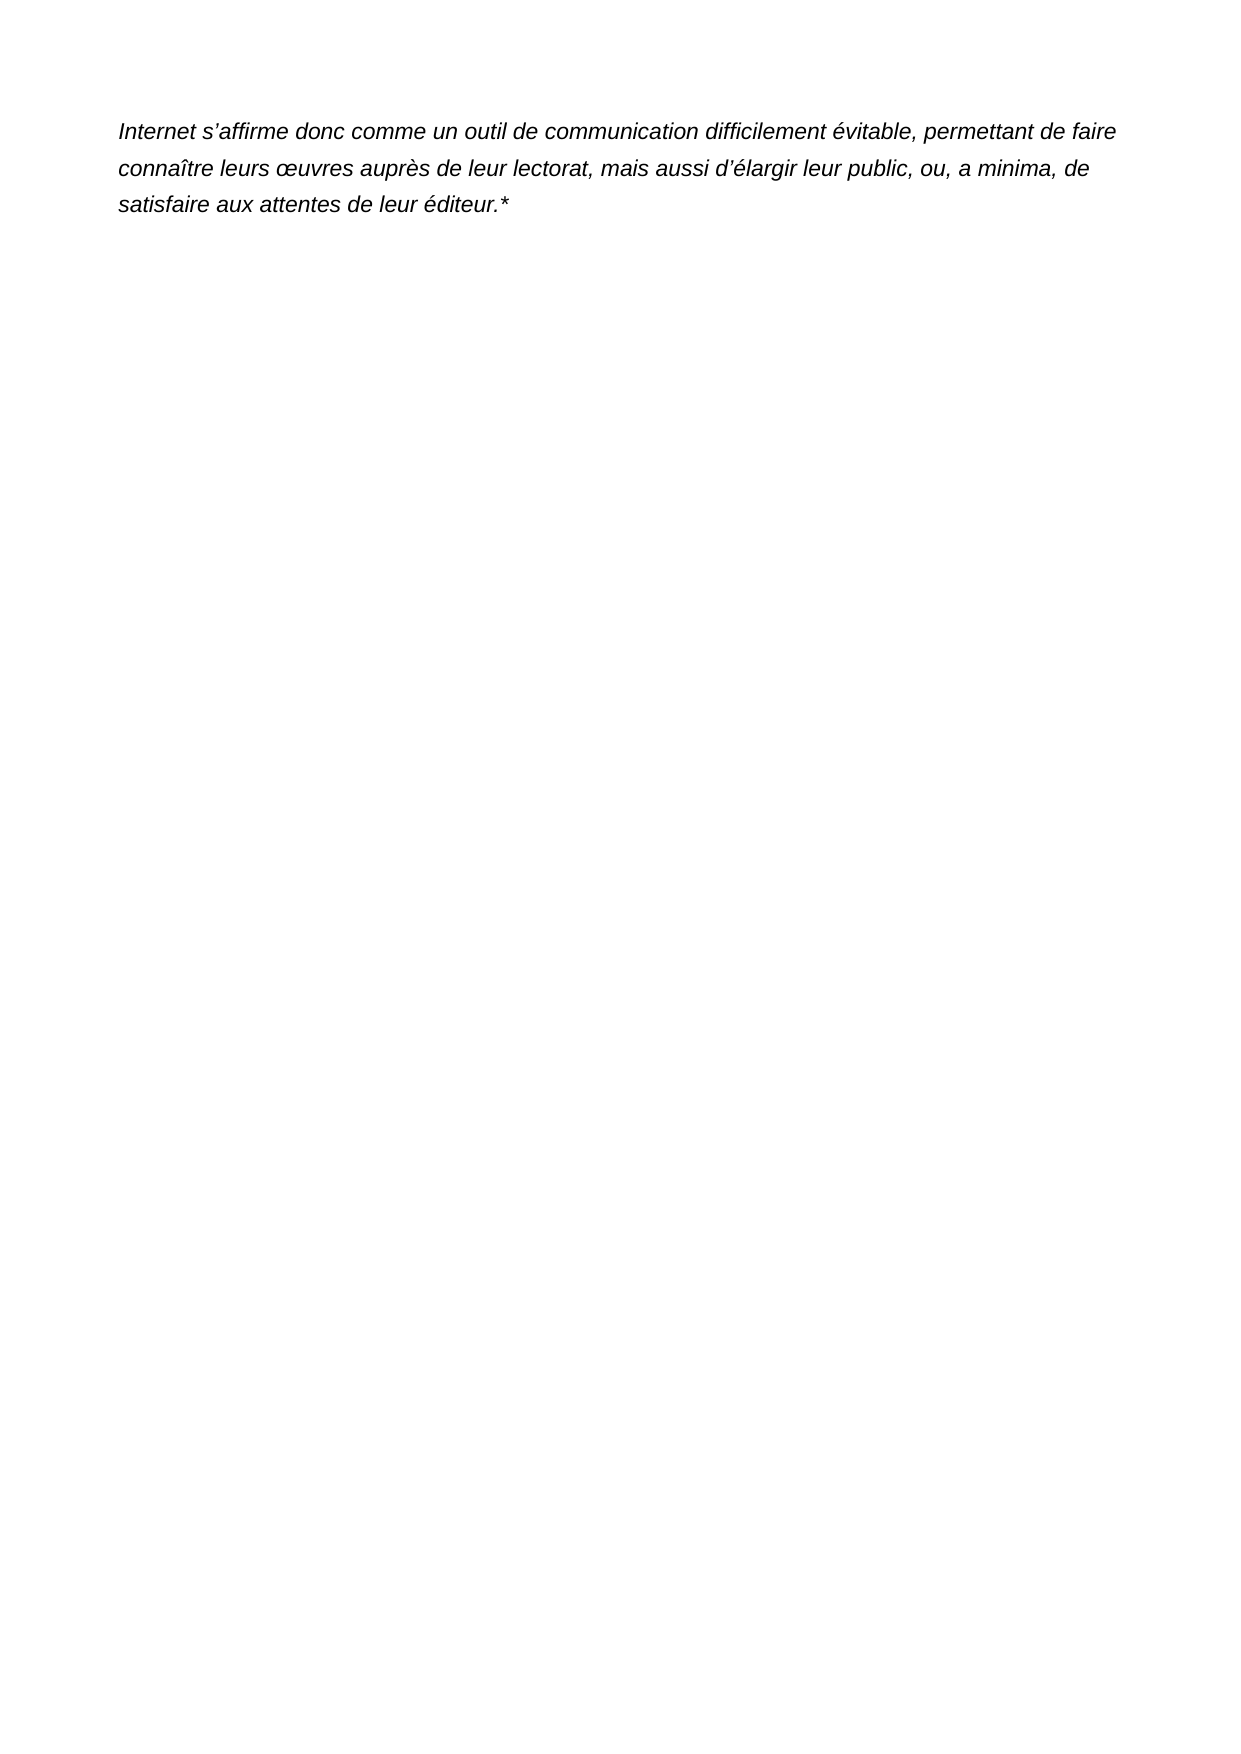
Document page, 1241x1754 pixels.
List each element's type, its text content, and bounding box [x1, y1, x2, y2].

text Internet s’affirme donc comme un outil de communication difficilement évitable, permettant de faire connaître leurs œuvres auprès de leur lectorat, mais aussi d’élargir leur public, ou, a minima, de satisfaire aux attentes de leur éditeur.* [118, 118, 1122, 217]
